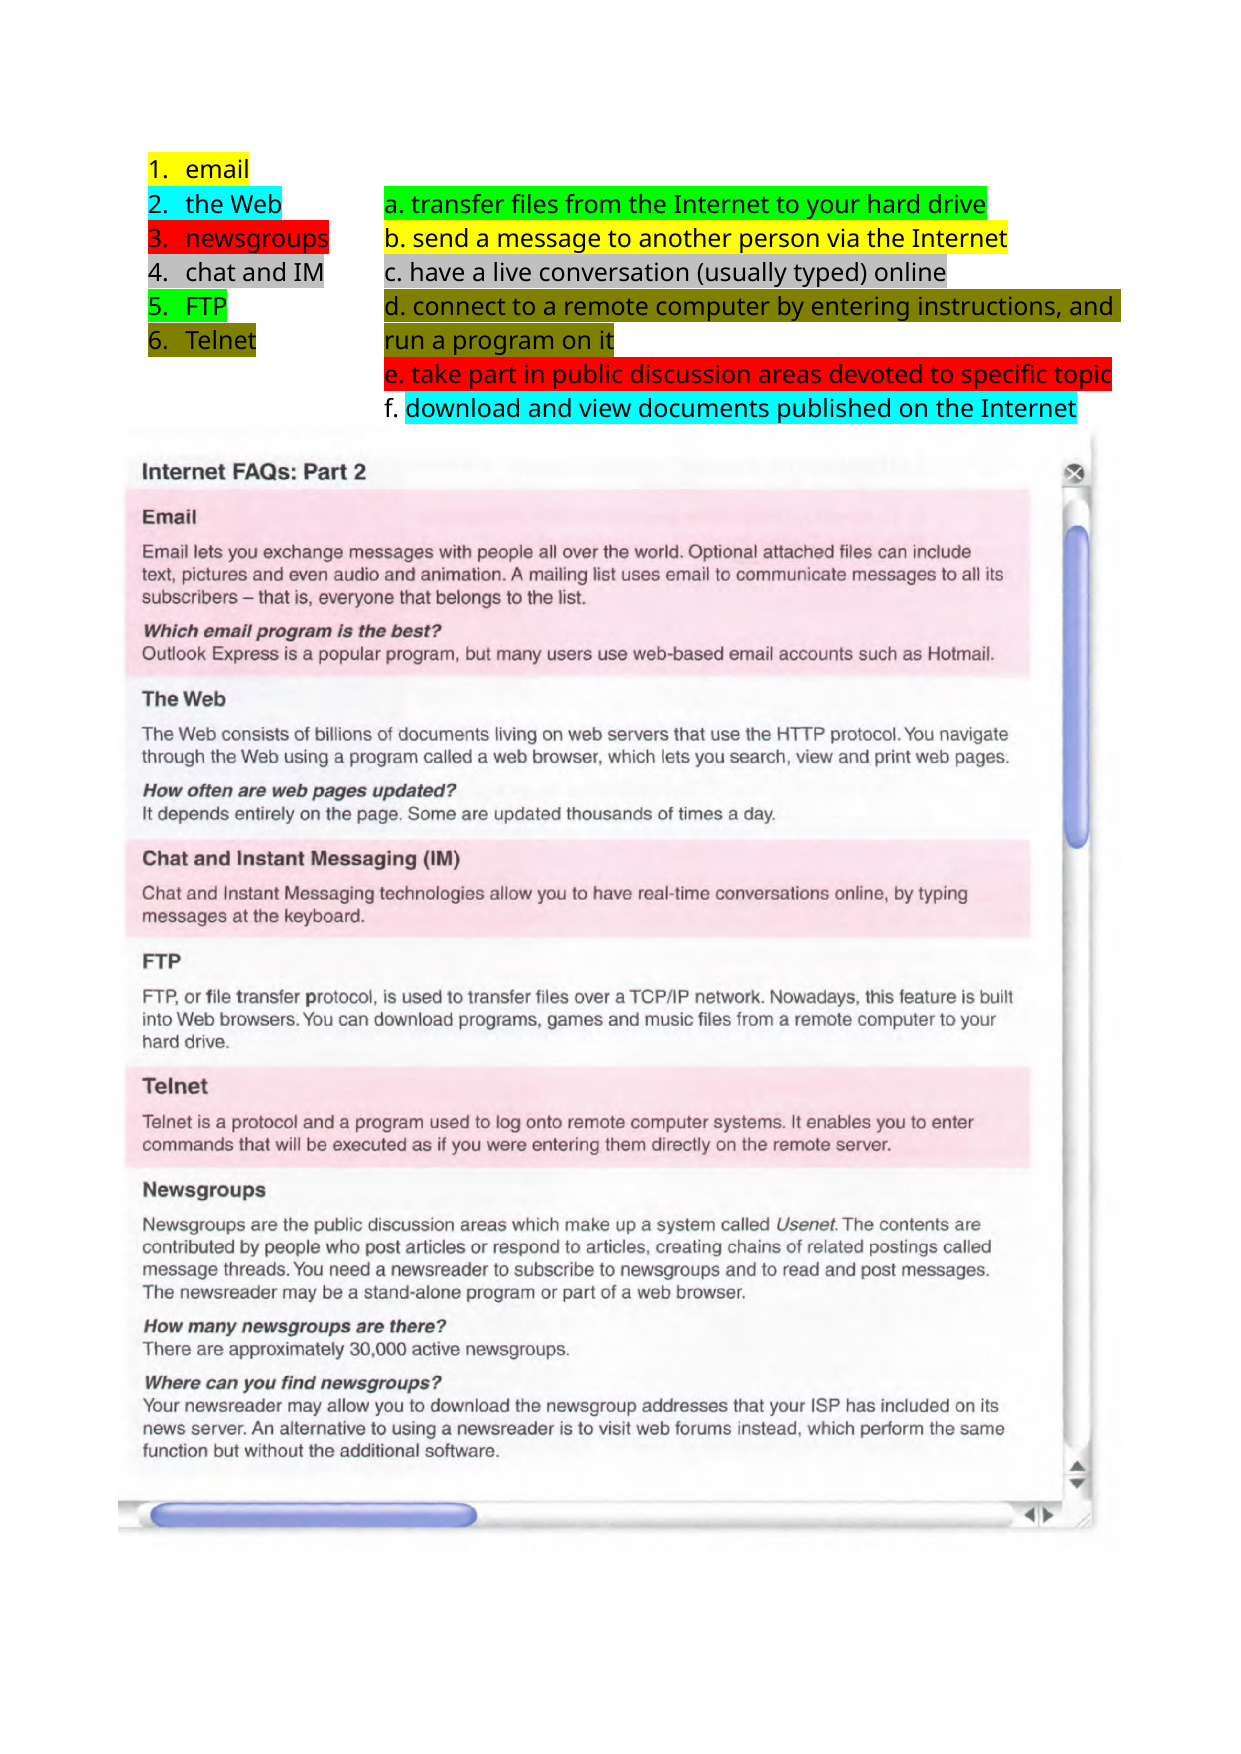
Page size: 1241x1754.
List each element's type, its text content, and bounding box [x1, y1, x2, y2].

list chat and IM [148, 254, 384, 288]
text d. connect to a remote computer by entering instructions, and run a program on it [384, 288, 1122, 357]
text a. transfer files from the Internet to your hard drive [384, 186, 1122, 220]
list newsgroups [148, 220, 384, 254]
text f. download and view documents published on the Internet [384, 391, 1122, 424]
list the Web [148, 186, 384, 220]
text e. take part in public discussion areas devoted to specific topic [384, 357, 1122, 391]
text b. send a message to another person via the Internet [384, 220, 1122, 254]
list email [148, 152, 384, 186]
text c. have a live conversation (usually typed) online [384, 254, 1122, 288]
list FTP [148, 288, 384, 322]
list Telnet [148, 322, 384, 357]
